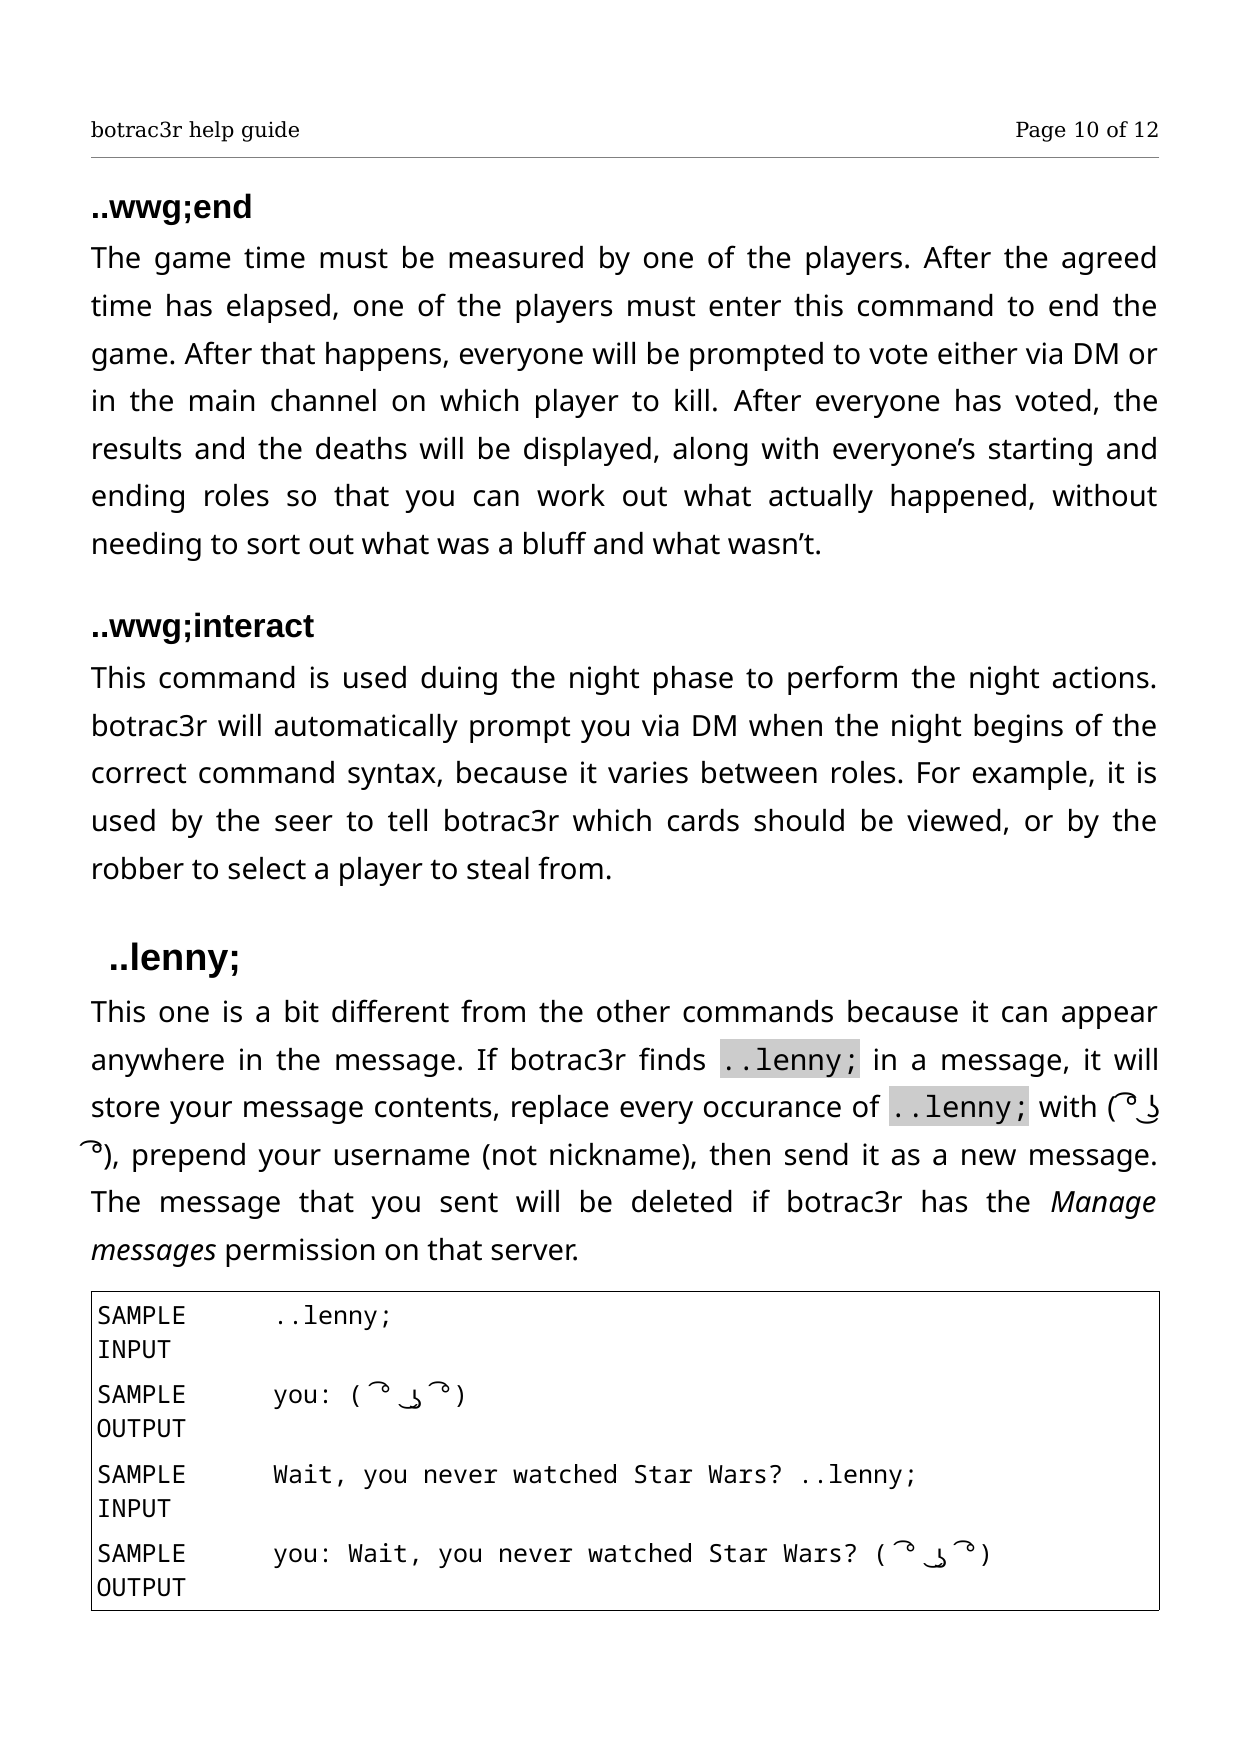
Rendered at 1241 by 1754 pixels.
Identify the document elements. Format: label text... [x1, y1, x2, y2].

subtitle ..wwg;interact [91, 606, 1159, 645]
table_cell Wait, you never watched Star Wars? ..lenny; [267, 1451, 1159, 1530]
table_cell you: Wait, you never watched Star Wars? ( ͡° ͜ʖ ͡°) [267, 1530, 1159, 1610]
table_header SAMPLE INPUT [92, 1292, 267, 1371]
table_cell SAMPLE OUTPUT [92, 1530, 267, 1610]
table_cell SAMPLE OUTPUT [92, 1371, 267, 1451]
text This one is a bit different from the other commands because it can appear anywhere in the message. If botrac3r finds ..lenny; in a message, it will store your message contents, replace every occurance of ..lenny; with ( ͡° ͜ʖ ͡°), prepend your username (not nickname), then send it as a new message. The message that you sent will be deleted if botrac3r has the Manage messages permission on that server. [91, 991, 1159, 1269]
subtitle ..wwg;end [91, 187, 1159, 225]
text This command is used duing the night phase to perform the night actions. botrac3r will automatically prompt you via DM when the night begins of the correct command syntax, because it varies between roles. For example, it is used by the seer to tell botrac3r which cards should be viewed, or by the robber to select a player to steal from. [91, 657, 1159, 888]
table_cell you: ( ͡° ͜ʖ ͡°) [267, 1371, 1159, 1451]
text The game time must be measured by one of the players. After the agreed time has elapsed, one of the players must enter this command to end the game. After that happens, everyone will be prompted to vote either via DM or in the main channel on which player to kill. After everyone has voted, the results and the deaths will be displayed, along with everyone’s starting and ending roles so that you can work out what actually happened, without needing to sort out what was a bluff and what wasn’t. [91, 238, 1159, 563]
table_header ..lenny; [267, 1292, 1159, 1371]
table_cell SAMPLE INPUT [92, 1451, 267, 1530]
subtitle ..lenny; [108, 935, 1159, 979]
